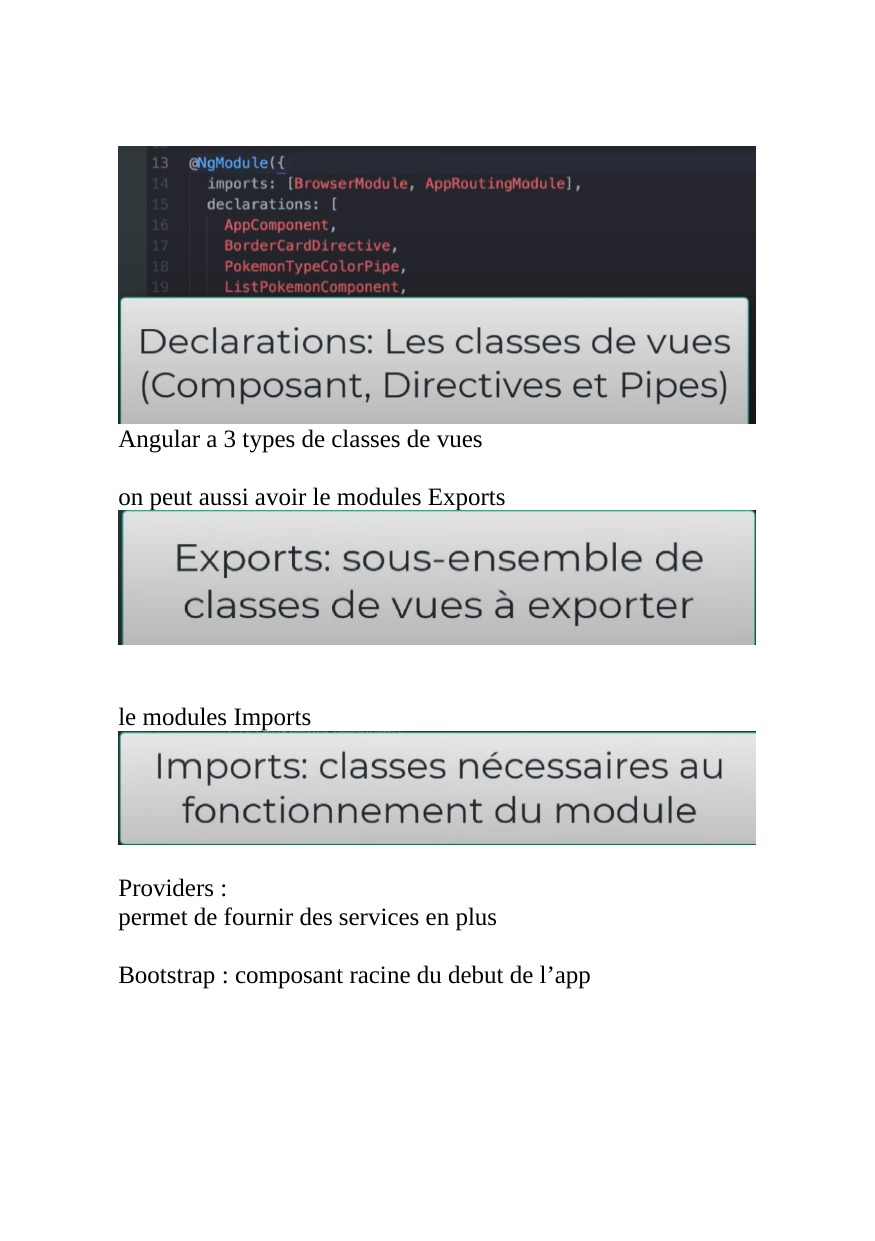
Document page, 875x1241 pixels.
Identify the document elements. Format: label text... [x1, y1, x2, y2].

picture [118, 731, 756, 845]
text Bootstrap : composant racine du debut de l’app [118, 960, 756, 988]
text on peut aussi avoir le modules Exports [118, 482, 756, 510]
text Angular a 3 types de classes de vues [118, 424, 756, 453]
text permet de fournir des services en plus [118, 902, 756, 931]
text le modules Imports [118, 702, 756, 731]
picture [118, 146, 756, 424]
text Providers : [118, 873, 756, 902]
picture [118, 510, 756, 645]
